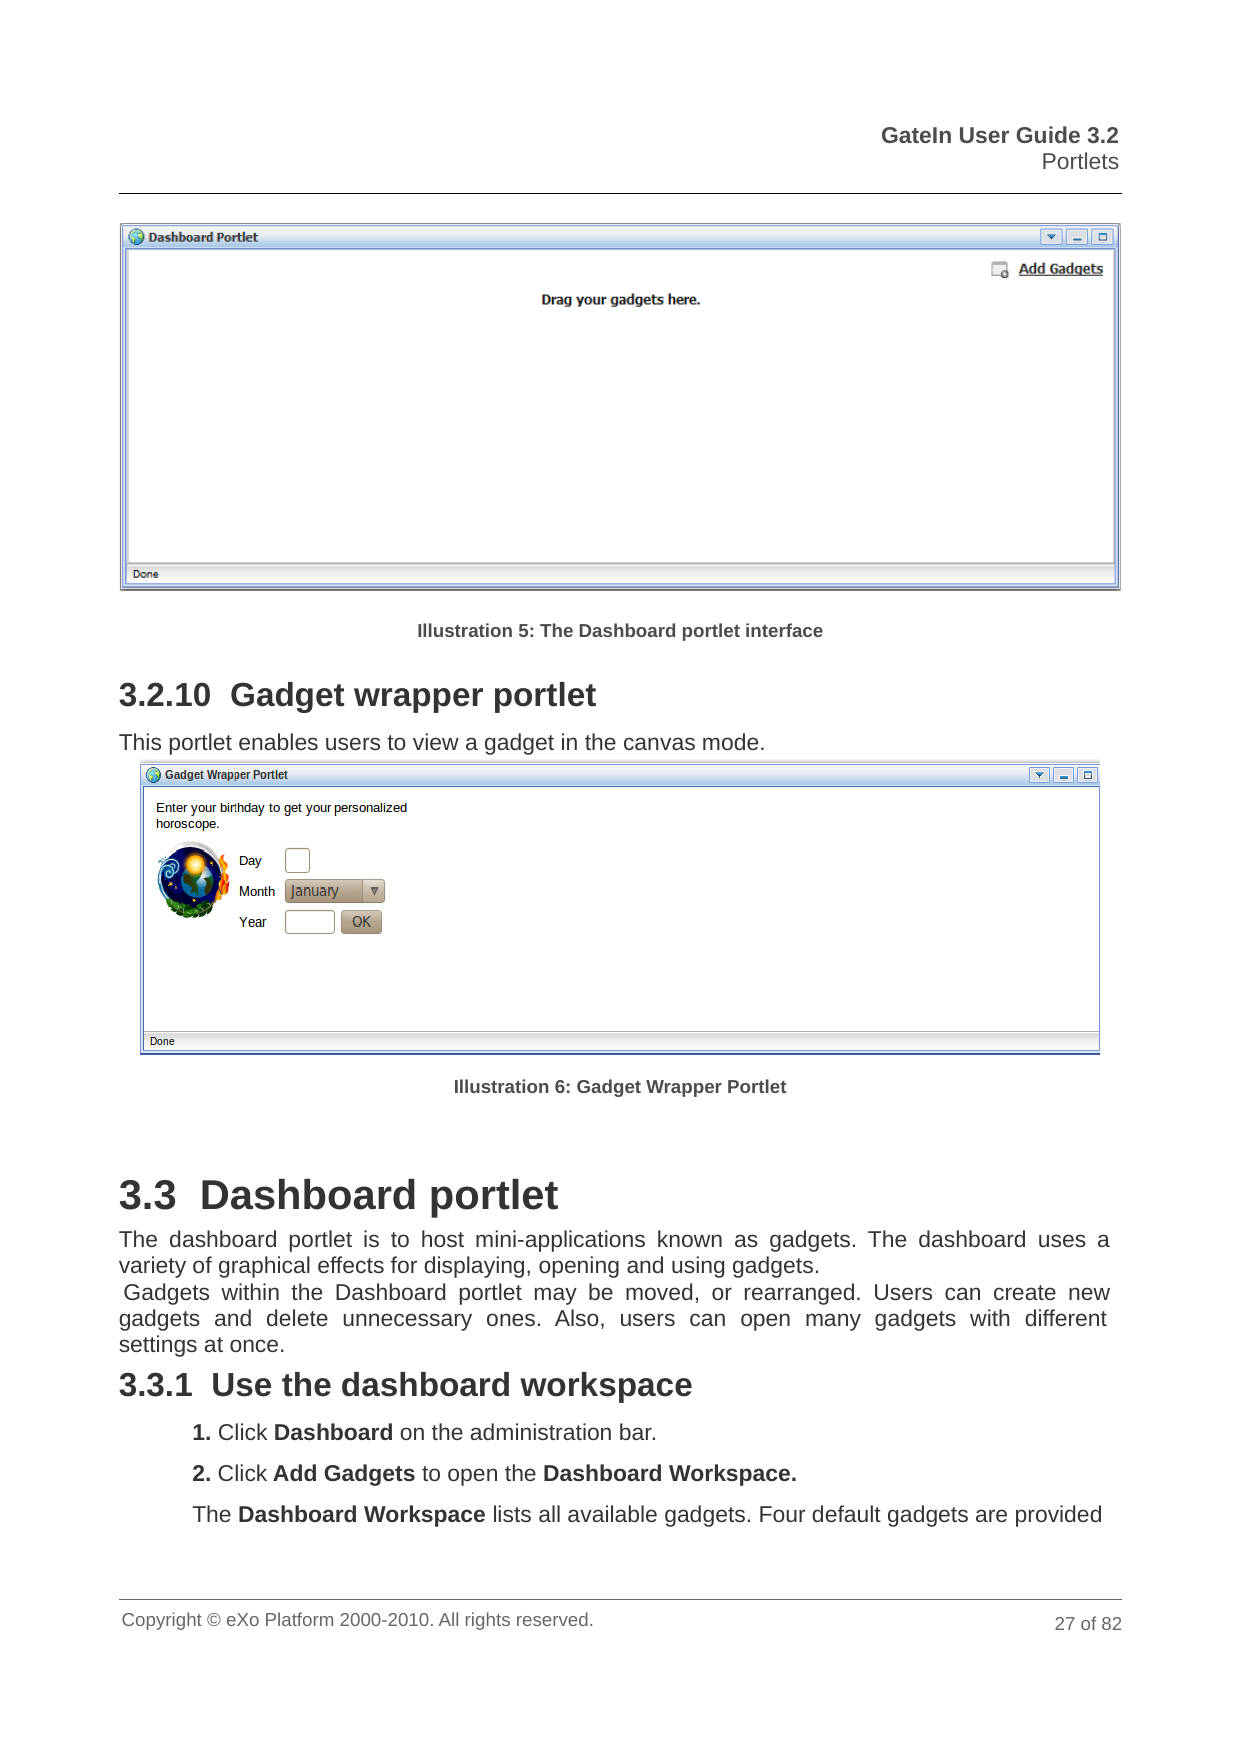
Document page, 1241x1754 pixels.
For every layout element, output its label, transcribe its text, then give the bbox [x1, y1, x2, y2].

picture [139, 759, 1101, 1055]
list Gadgets within the Dashboard portlet may be moved, or rearranged. Users can create new gadgets and delete unnecessary ones. Also, users can open many gadgets with different settings at once. [63, 1279, 1122, 1358]
picture [119, 223, 1121, 591]
subtitle Gadget wrapper portlet [118, 675, 1122, 713]
list The dashboard portlet is to host mini-applications known as gadgets. The dashboard uses a variety of graphical effects for displaying, opening and using gadgets. [63, 1226, 1122, 1279]
subtitle Dashboard portlet [118, 1171, 1122, 1218]
text This portlet enables users to view a gadget in the canvas mode. [45, 728, 1122, 755]
text Illustration 6: Gadget Wrapper Portlet [140, 1055, 1100, 1097]
text 1. Click Dashboard on the administration bar. [118, 1419, 1122, 1445]
text Illustration 5: The Dashboard portlet interface [120, 591, 1121, 641]
text The Dashboard Workspace lists all available gadgets. Four default gadgets are provided [118, 1501, 1122, 1528]
text 2. Click Add Gadgets to open the Dashboard Workspace. [118, 1460, 1122, 1486]
subtitle Use the dashboard workspace [118, 1365, 1122, 1404]
